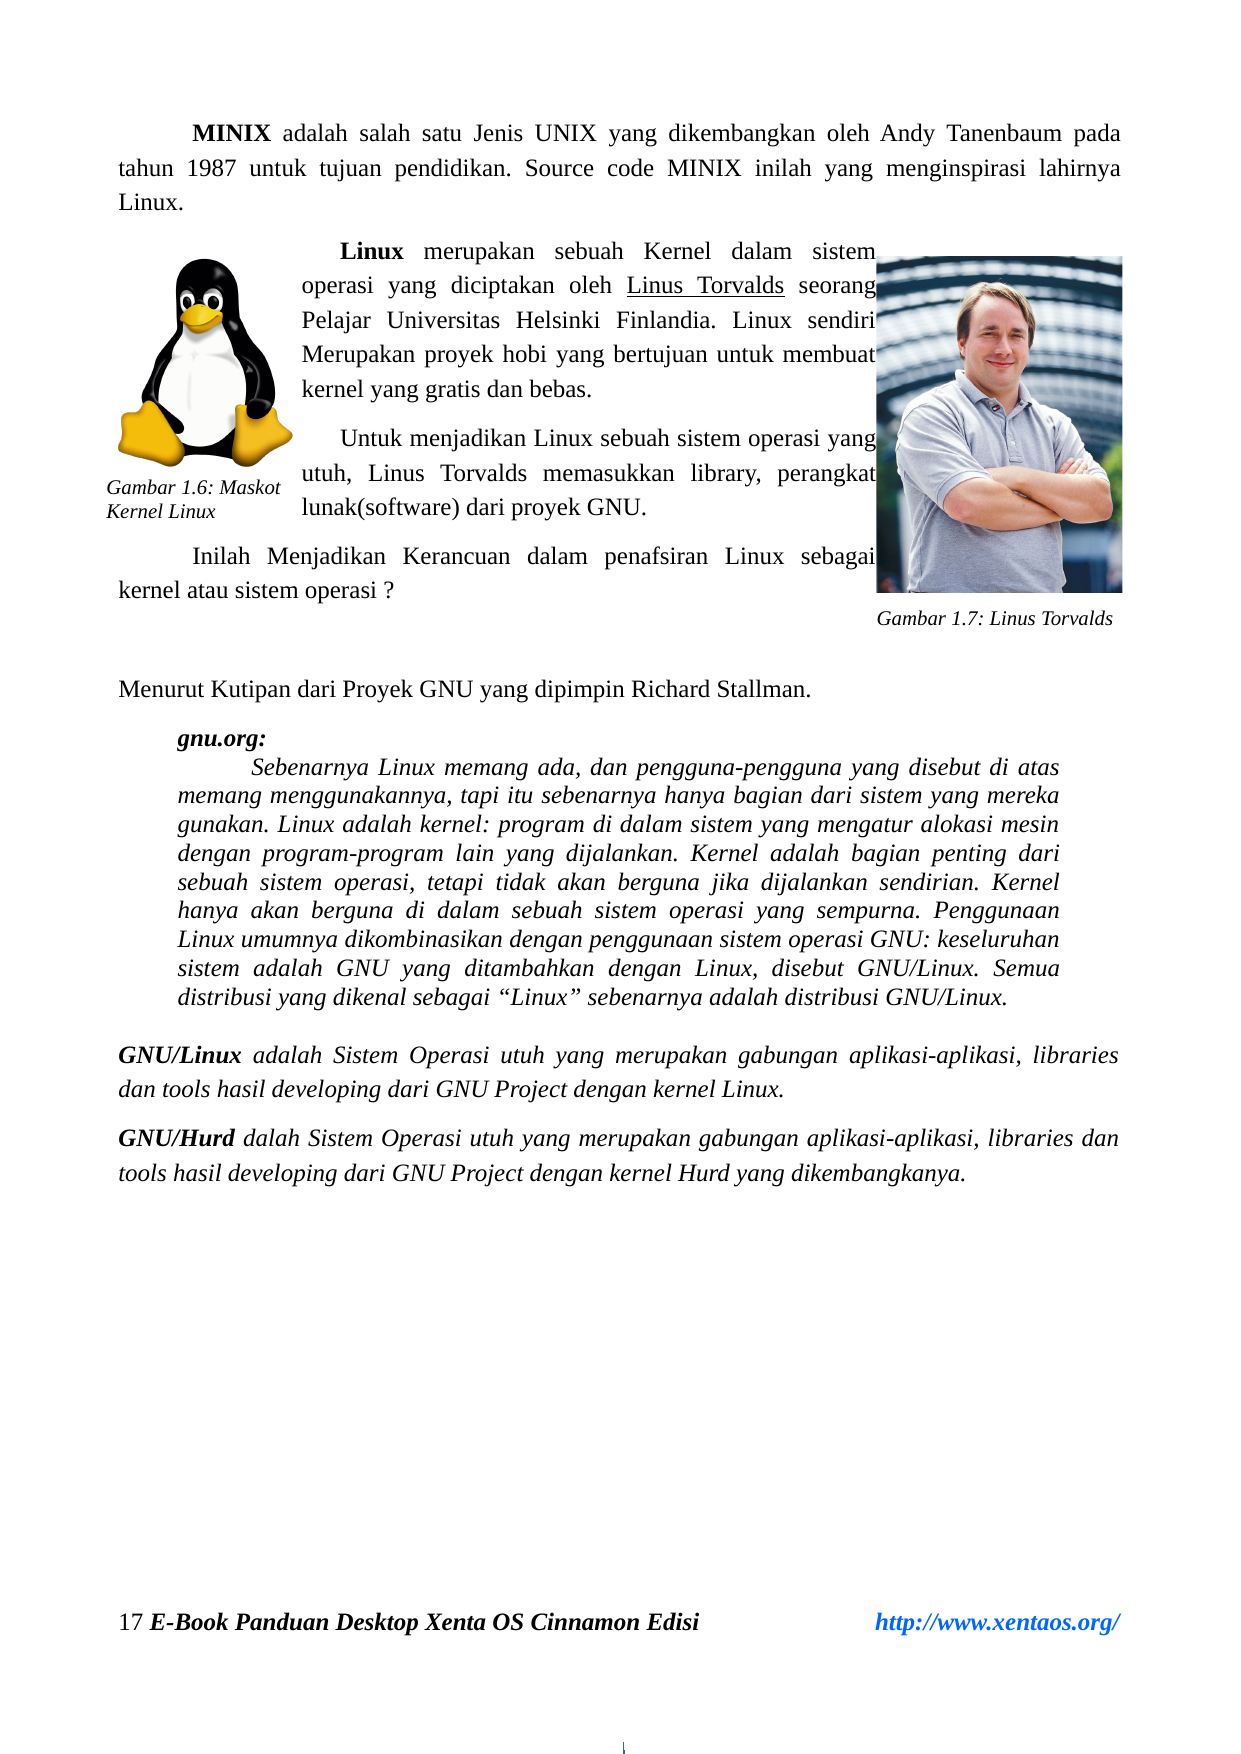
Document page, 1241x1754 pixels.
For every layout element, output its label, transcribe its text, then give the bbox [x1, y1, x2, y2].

text gnu.org: Sebenarnya Linux memang ada, dan pengguna-pengguna yang disebut di atas memang menggunakannya, tapi itu sebenarnya hanya bagian dari sistem yang mereka gunakan. Linux adalah kernel: program di dalam sistem yang mengatur alokasi mesin dengan program-program lain yang dijalankan. Kernel adalah bagian penting dari sebuah sistem operasi, tetapi tidak akan berguna jika dijalankan sendirian. Kernel hanya akan berguna di dalam sebuah sistem operasi yang sempurna. Penggunaan Linux umumnya dikombinasikan dengan penggunaan sistem operasi GNU: keseluruhan sistem adalah GNU yang ditambahkan dengan Linux, disebut GNU/Linux. Semua distribusi yang dikenal sebagai “Linux” sebenarnya adalah distribusi GNU/Linux. [177, 723, 1063, 1010]
text GNU/Linux adalah Sistem Operasi utuh yang merupakan gabungan aplikasi-aplikasi, libraries dan tools hasil developing dari GNU Project dengan kernel Linux. [118, 1040, 1122, 1103]
text MINIX adalah salah satu Jenis UNIX yang dikembangkan oleh Andy Tanenbaum pada tahun 1987 untuk tujuan pendidikan. Source code MINIX inilah yang menginspirasi lahirnya Linux. [118, 118, 1122, 216]
text Inilah Menjadikan Kerancuan dalam penafsiran Linux sebagai kernel atau sistem operasi ? [118, 541, 876, 604]
text GNU/Hurd dalah Sistem Operasi utuh yang merupakan gabungan aplikasi-aplikasi, libraries dan tools hasil developing dari GNU Project dengan kernel Hurd yang dikembangkanya. [118, 1123, 1122, 1187]
text Menurut Kutipan dari Proyek GNU yang dipimpin Richard Stallman. [118, 674, 1122, 702]
text Untuk menjadikan Linux sebuah sistem operasi yang utuh, Linus Torvalds memasukkan library, perangkat lunak(software) dari proyek GNU. [301, 423, 876, 521]
text Linux merupakan sebuah Kernel dalam sistem operasi yang diciptakan oleh Linus Torvalds seorang Pelajar Universitas Helsinki Finlandia. Linux sendiri Merupakan proyek hobi yang bertujuan untuk membuat kernel yang gratis dan bebas. [106, 233, 1123, 403]
picture [106, 245, 302, 476]
picture [876, 256, 1123, 593]
text Gambar 1.7: Linus Torvalds [876, 593, 1123, 630]
text Gambar 1.6: Maskot Kernel Linux [106, 476, 301, 523]
